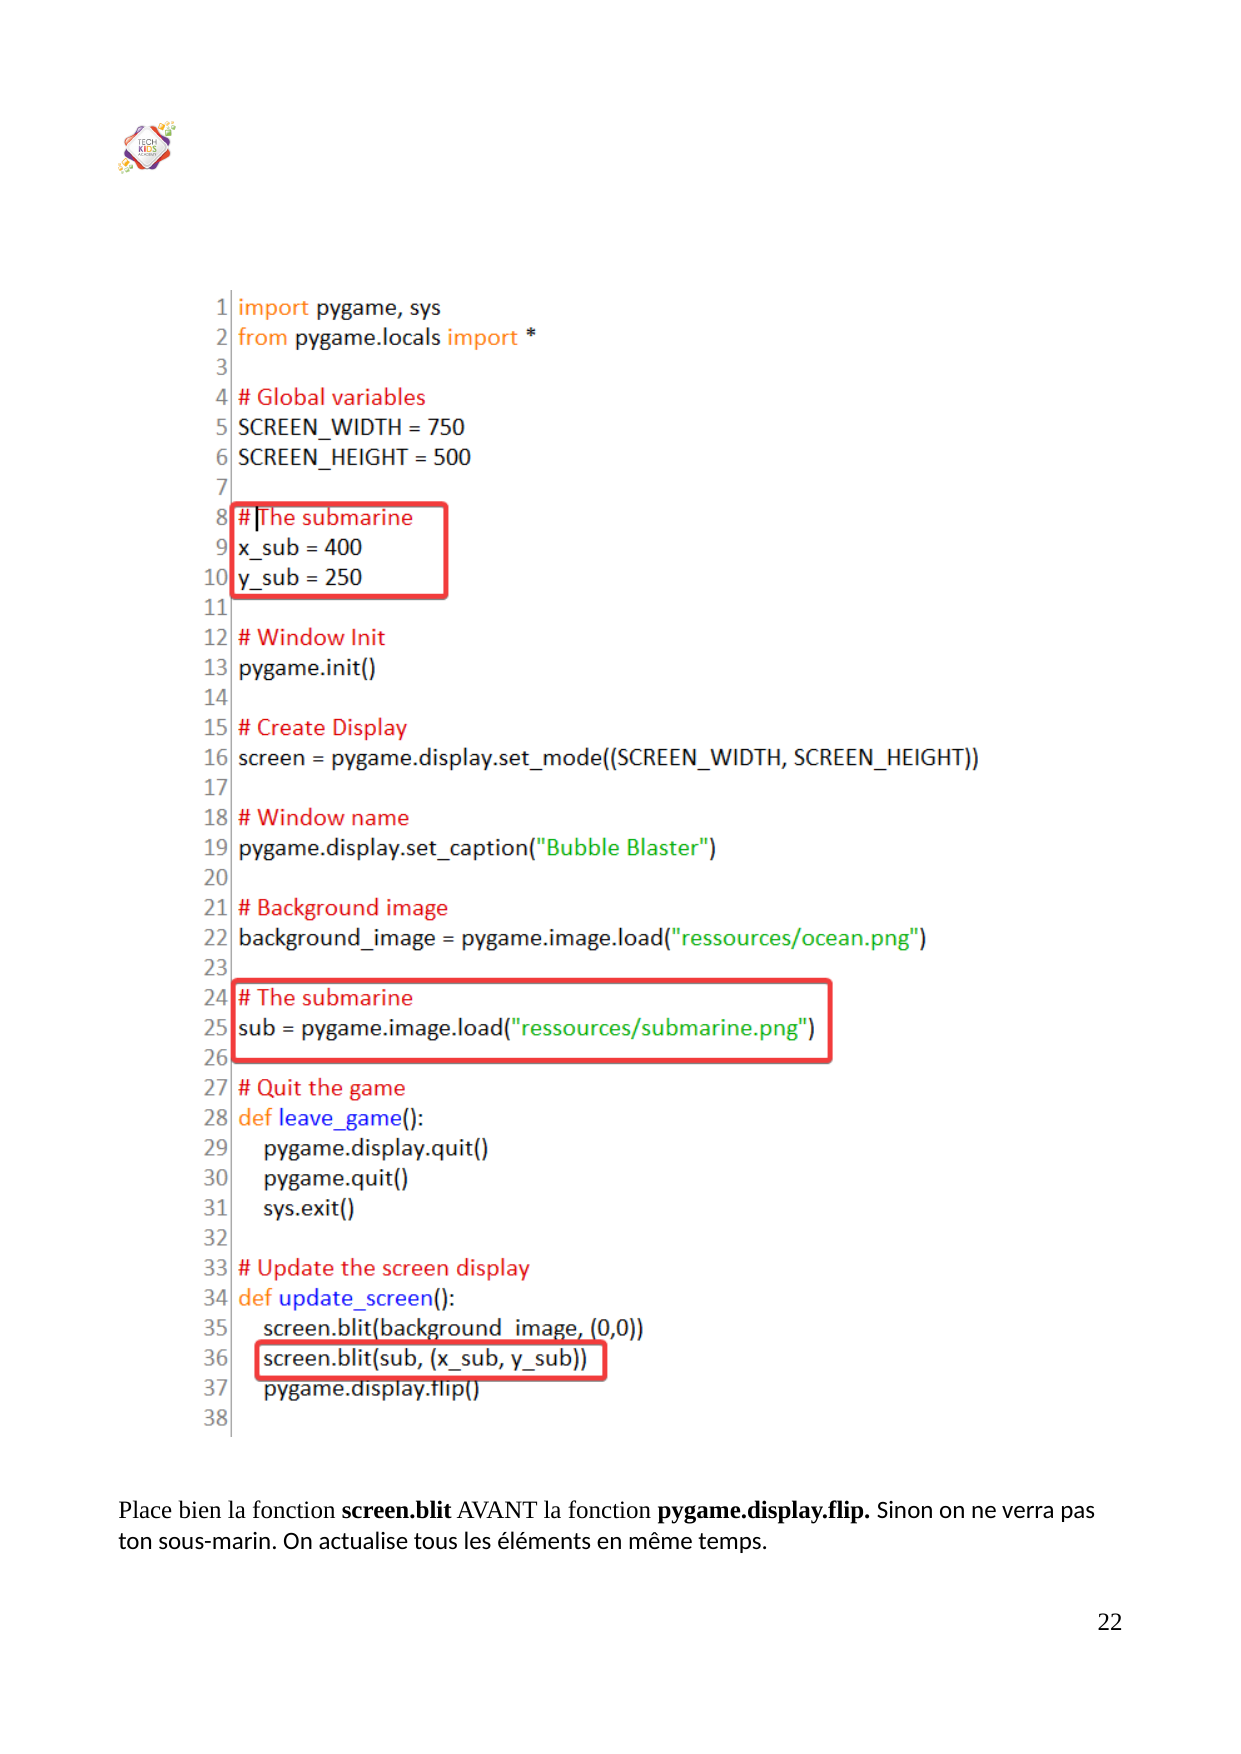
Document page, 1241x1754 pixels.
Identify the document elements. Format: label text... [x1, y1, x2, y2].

text Place bien la fonction screen.blit AVANT la fonction pygame.display.flip. Sinon on ne verra pas ton sous-marin. On actualise tous les éléments en même temps. [118, 1494, 1122, 1555]
picture [202, 290, 1048, 1437]
picture [118, 118, 176, 176]
